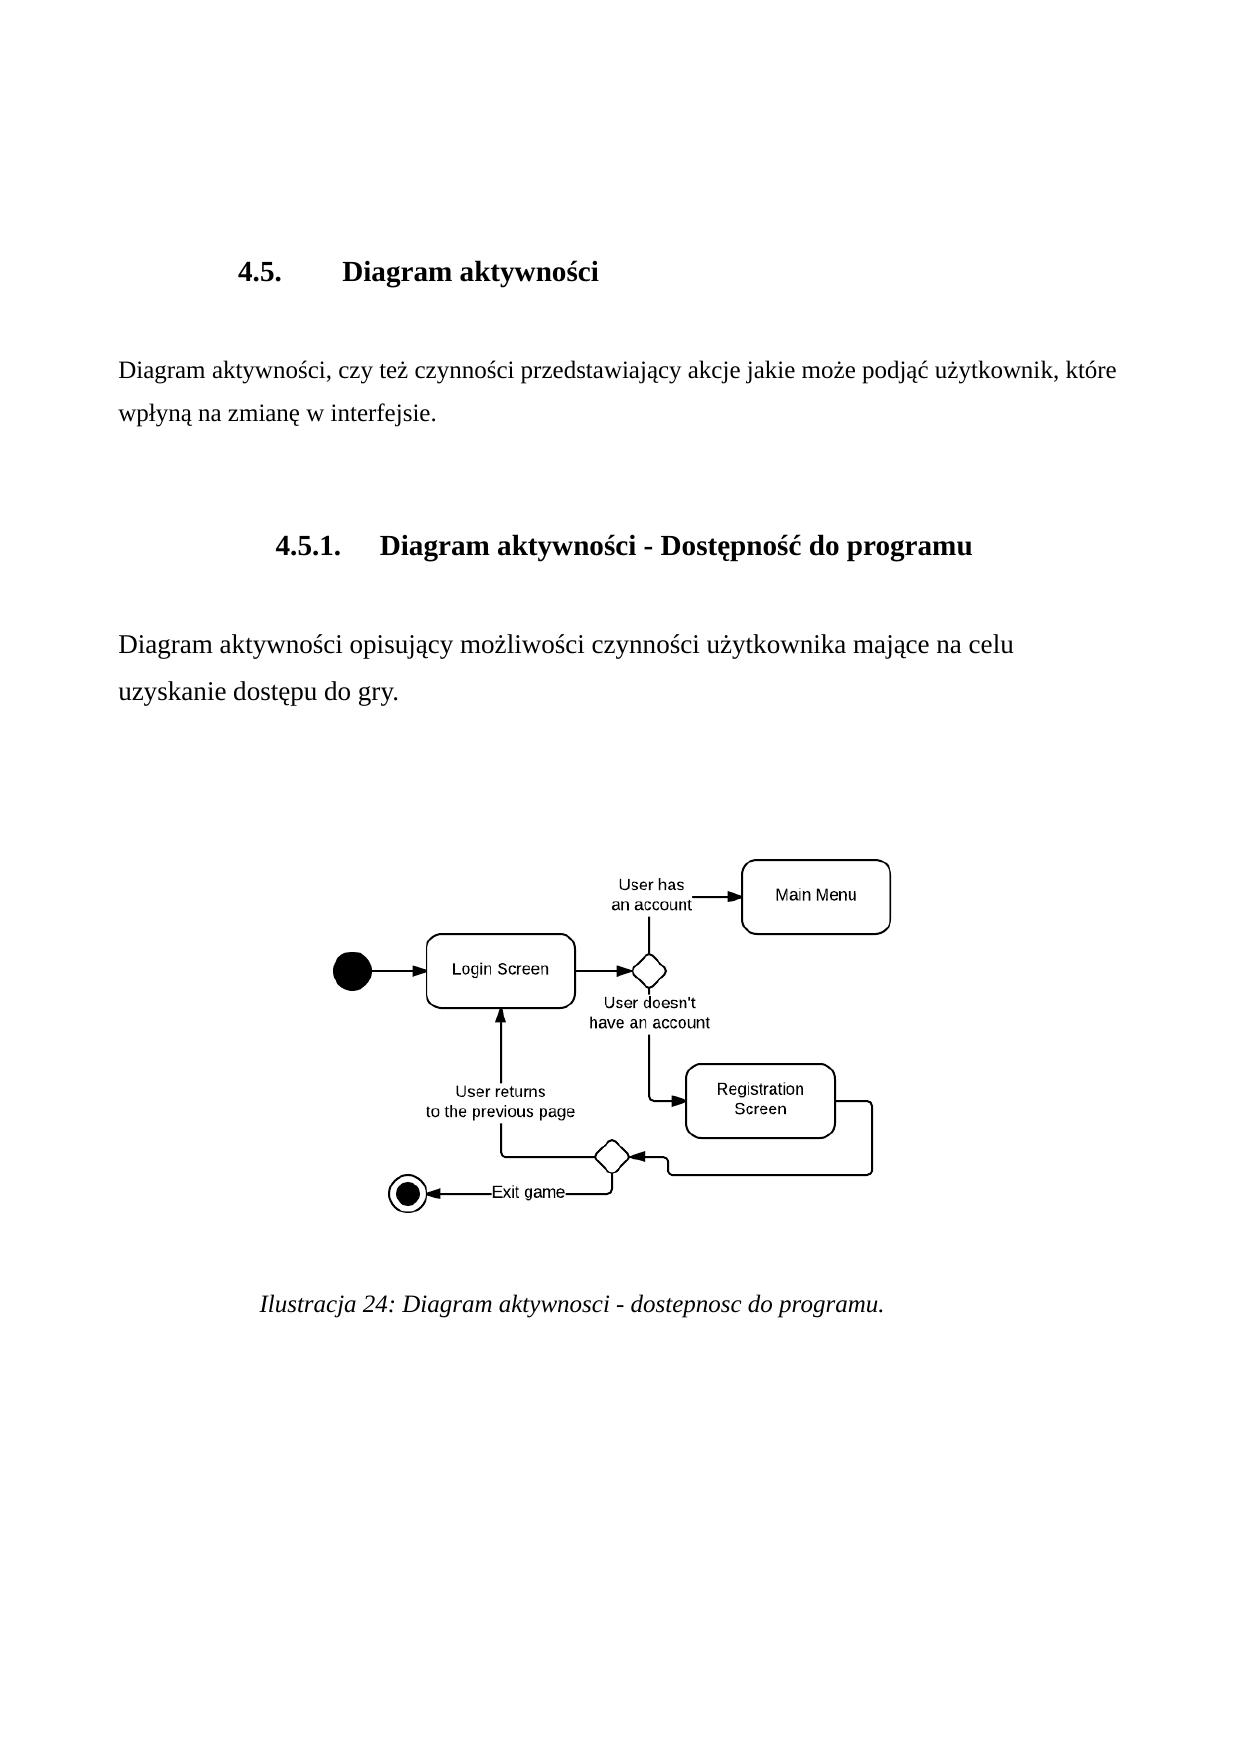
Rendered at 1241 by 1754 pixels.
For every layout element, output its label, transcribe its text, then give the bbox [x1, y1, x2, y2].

list Diagram aktywności - Dostępność do programu [268, 528, 1122, 561]
picture [259, 785, 967, 1289]
text Diagram aktywności opisujący możliwości czynności użytkownika mające na celu uzyskanie dostępu do gry. [118, 628, 1122, 706]
text Ilustracja 24: Diagram aktywnosci - dostepnosc do programu. [259, 1289, 966, 1317]
text Diagram aktywności, czy też czynności przedstawiający akcje jakie może podjąć użytkownik, które wpłyną na zmianę w interfejsie. [118, 355, 1122, 427]
list Diagram aktywności [231, 254, 1122, 288]
